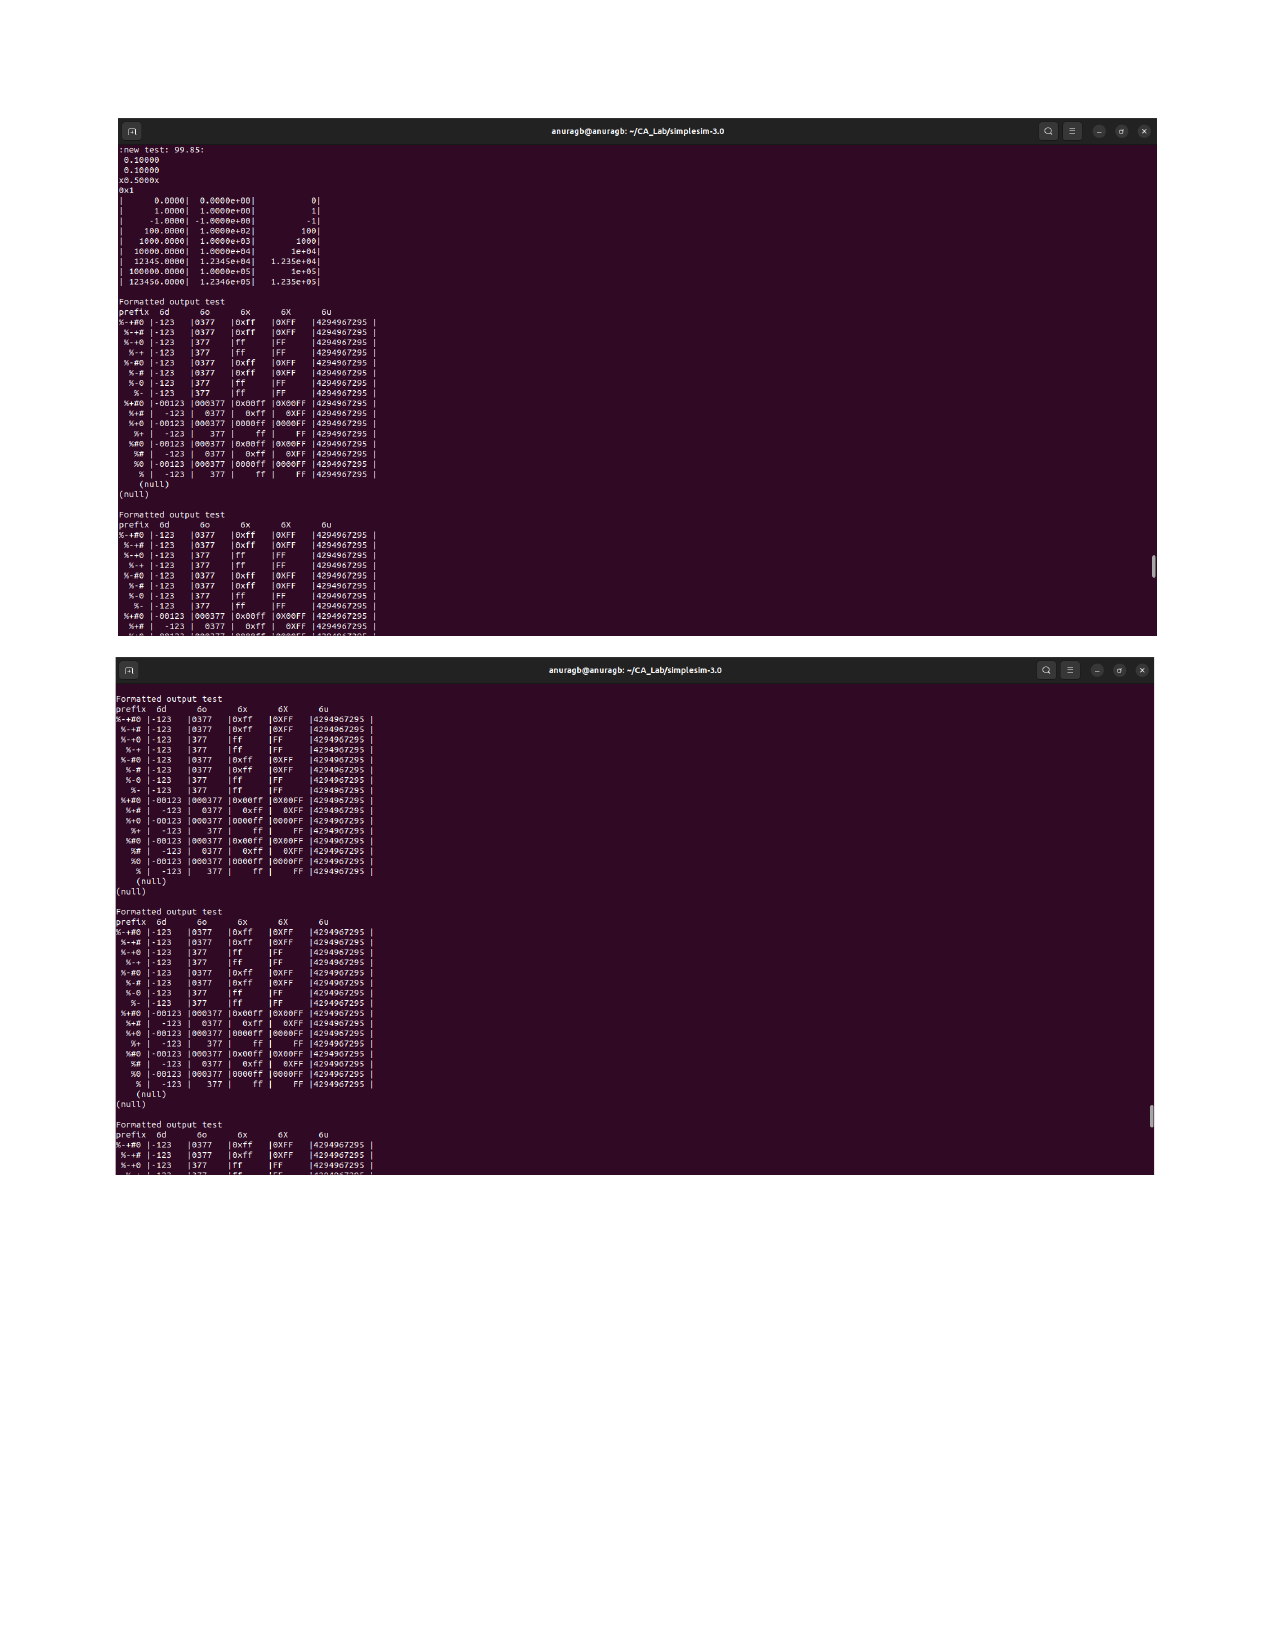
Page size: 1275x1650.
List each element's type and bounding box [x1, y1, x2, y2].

picture [118, 118, 1157, 636]
picture [115, 657, 1155, 1175]
